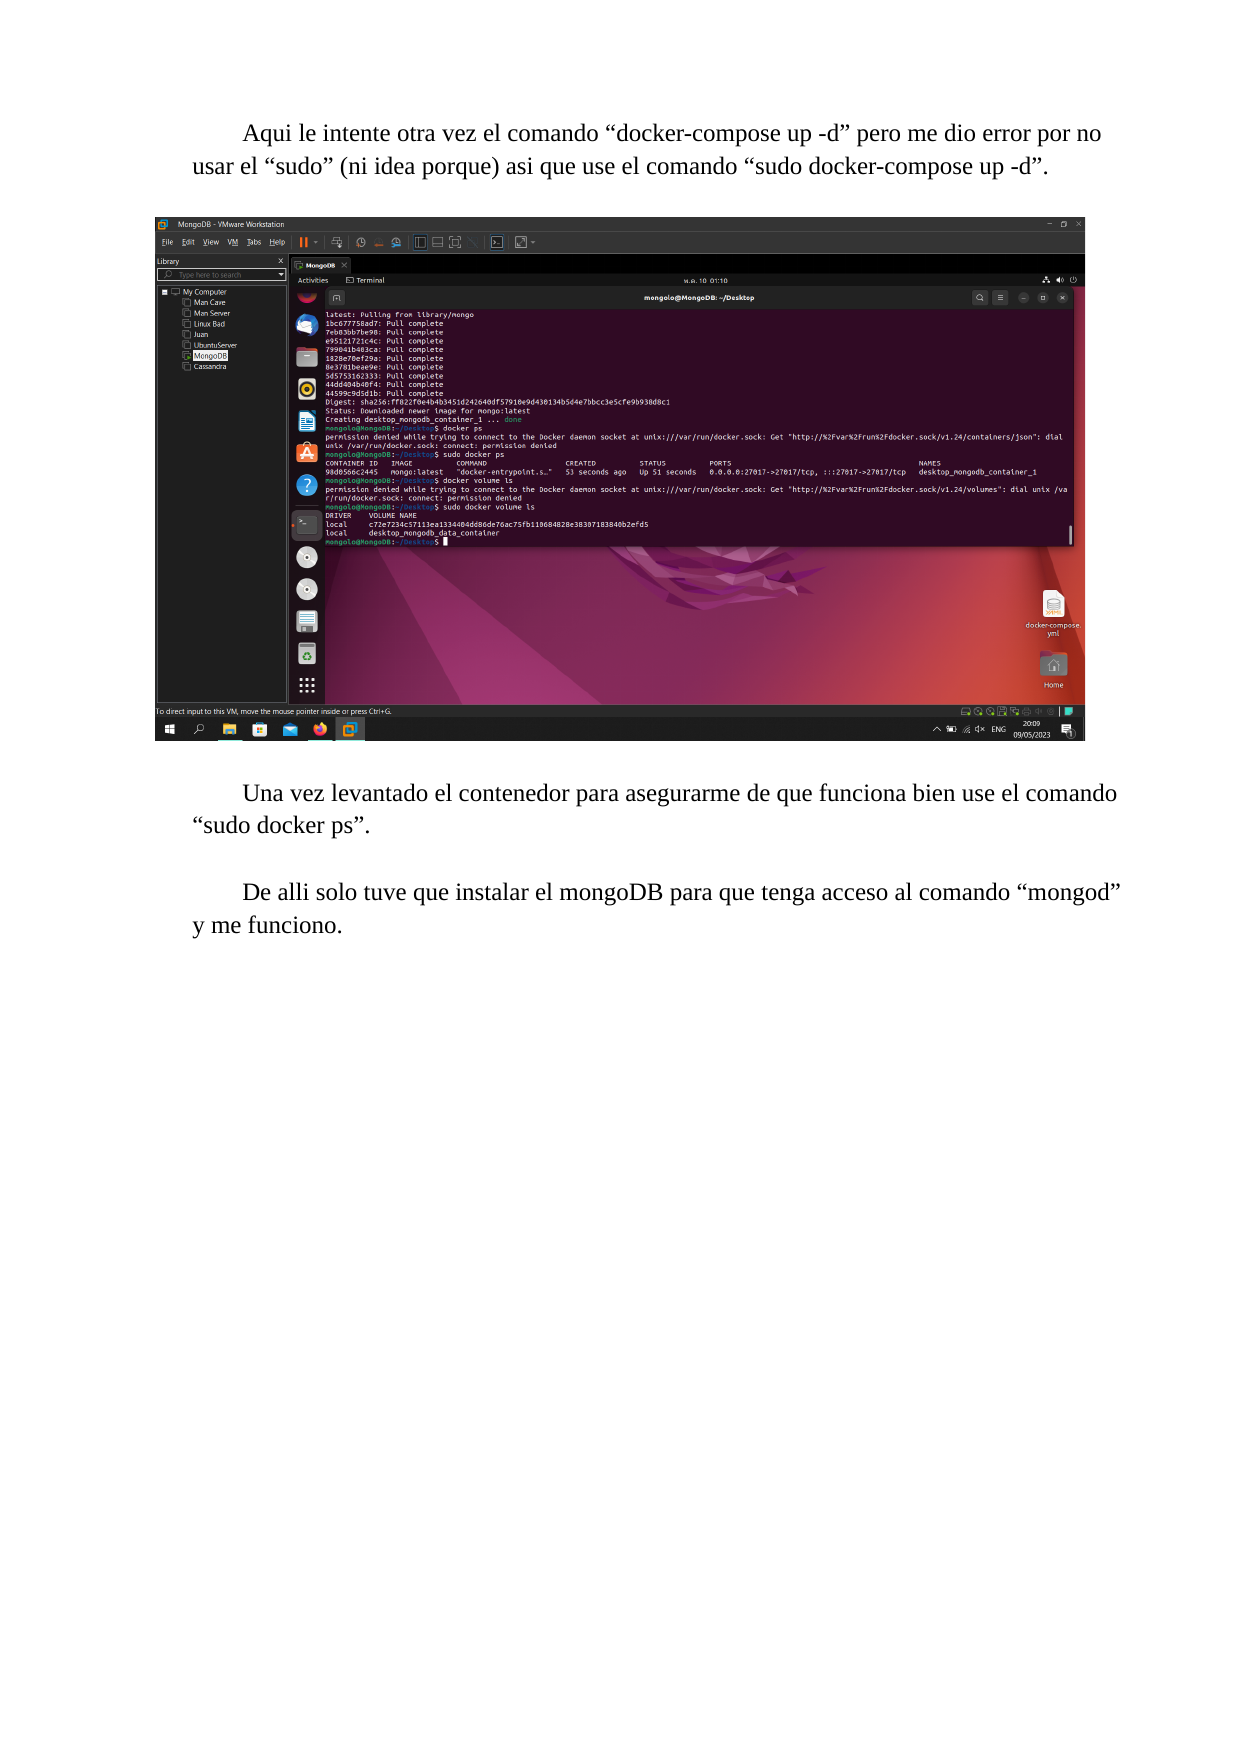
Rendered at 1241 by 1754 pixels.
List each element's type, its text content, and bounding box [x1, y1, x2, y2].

text Aqui le intente otra vez el comando “docker-compose up -d” pero me dio error por no usar el “sudo” (ni idea porque) asi que use el comando “sudo docker-compose up -d”. [192, 118, 1122, 180]
text De alli solo tuve que instalar el mongoDB para que tenga acceso al comando “mongod” y me funciono. [192, 877, 1122, 938]
text Una vez levantado el contenedor para asegurarme de que funciona bien use el comando “sudo docker ps”. [192, 778, 1122, 839]
picture [155, 217, 1086, 741]
